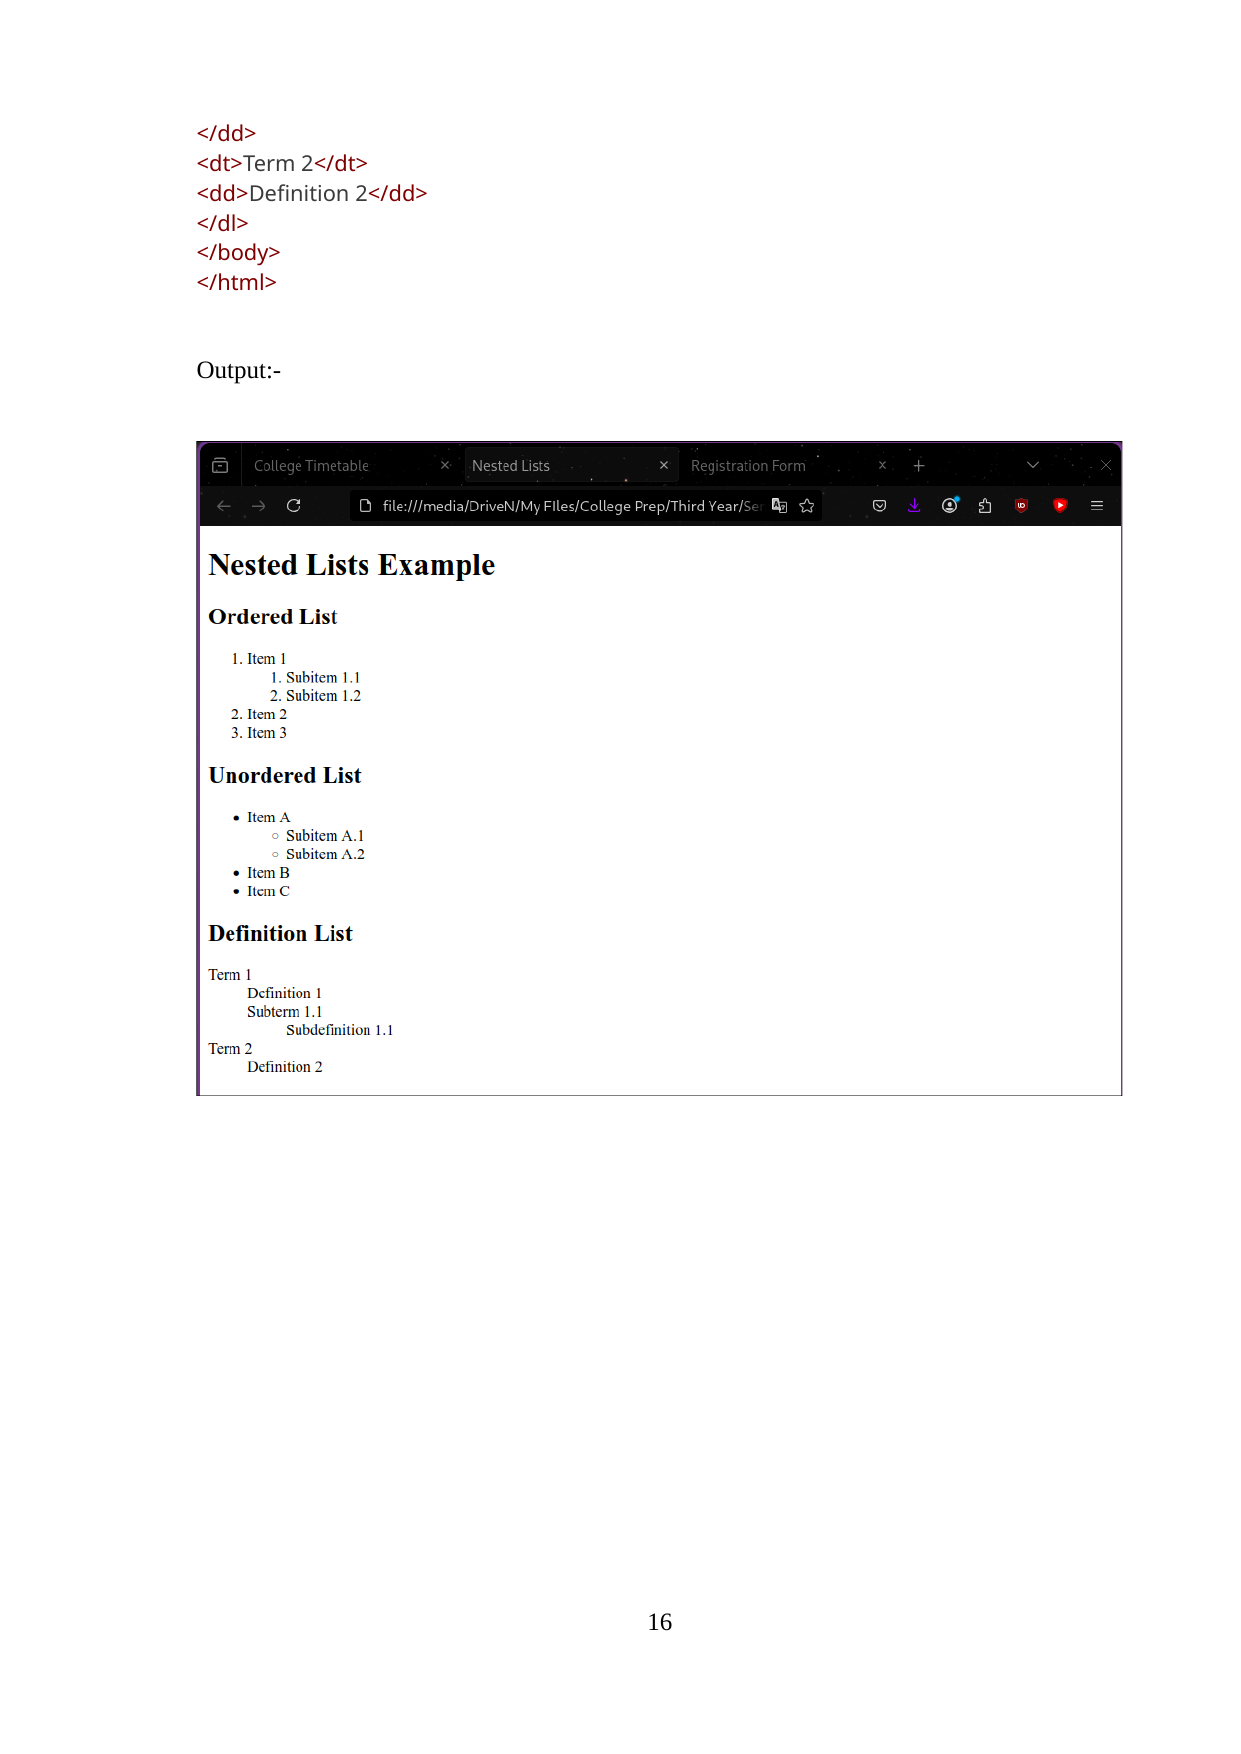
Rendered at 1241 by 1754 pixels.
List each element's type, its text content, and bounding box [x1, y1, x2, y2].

text </html> [196, 267, 1122, 297]
text <dt>Term 2</dt> [196, 148, 1122, 178]
text </dl> [196, 207, 1122, 237]
text </body> [196, 237, 1122, 267]
picture [196, 441, 1123, 1096]
text Output:- [196, 355, 1122, 384]
text </dd> [196, 118, 1122, 148]
text <dd>Definition 2</dd> [196, 178, 1122, 207]
